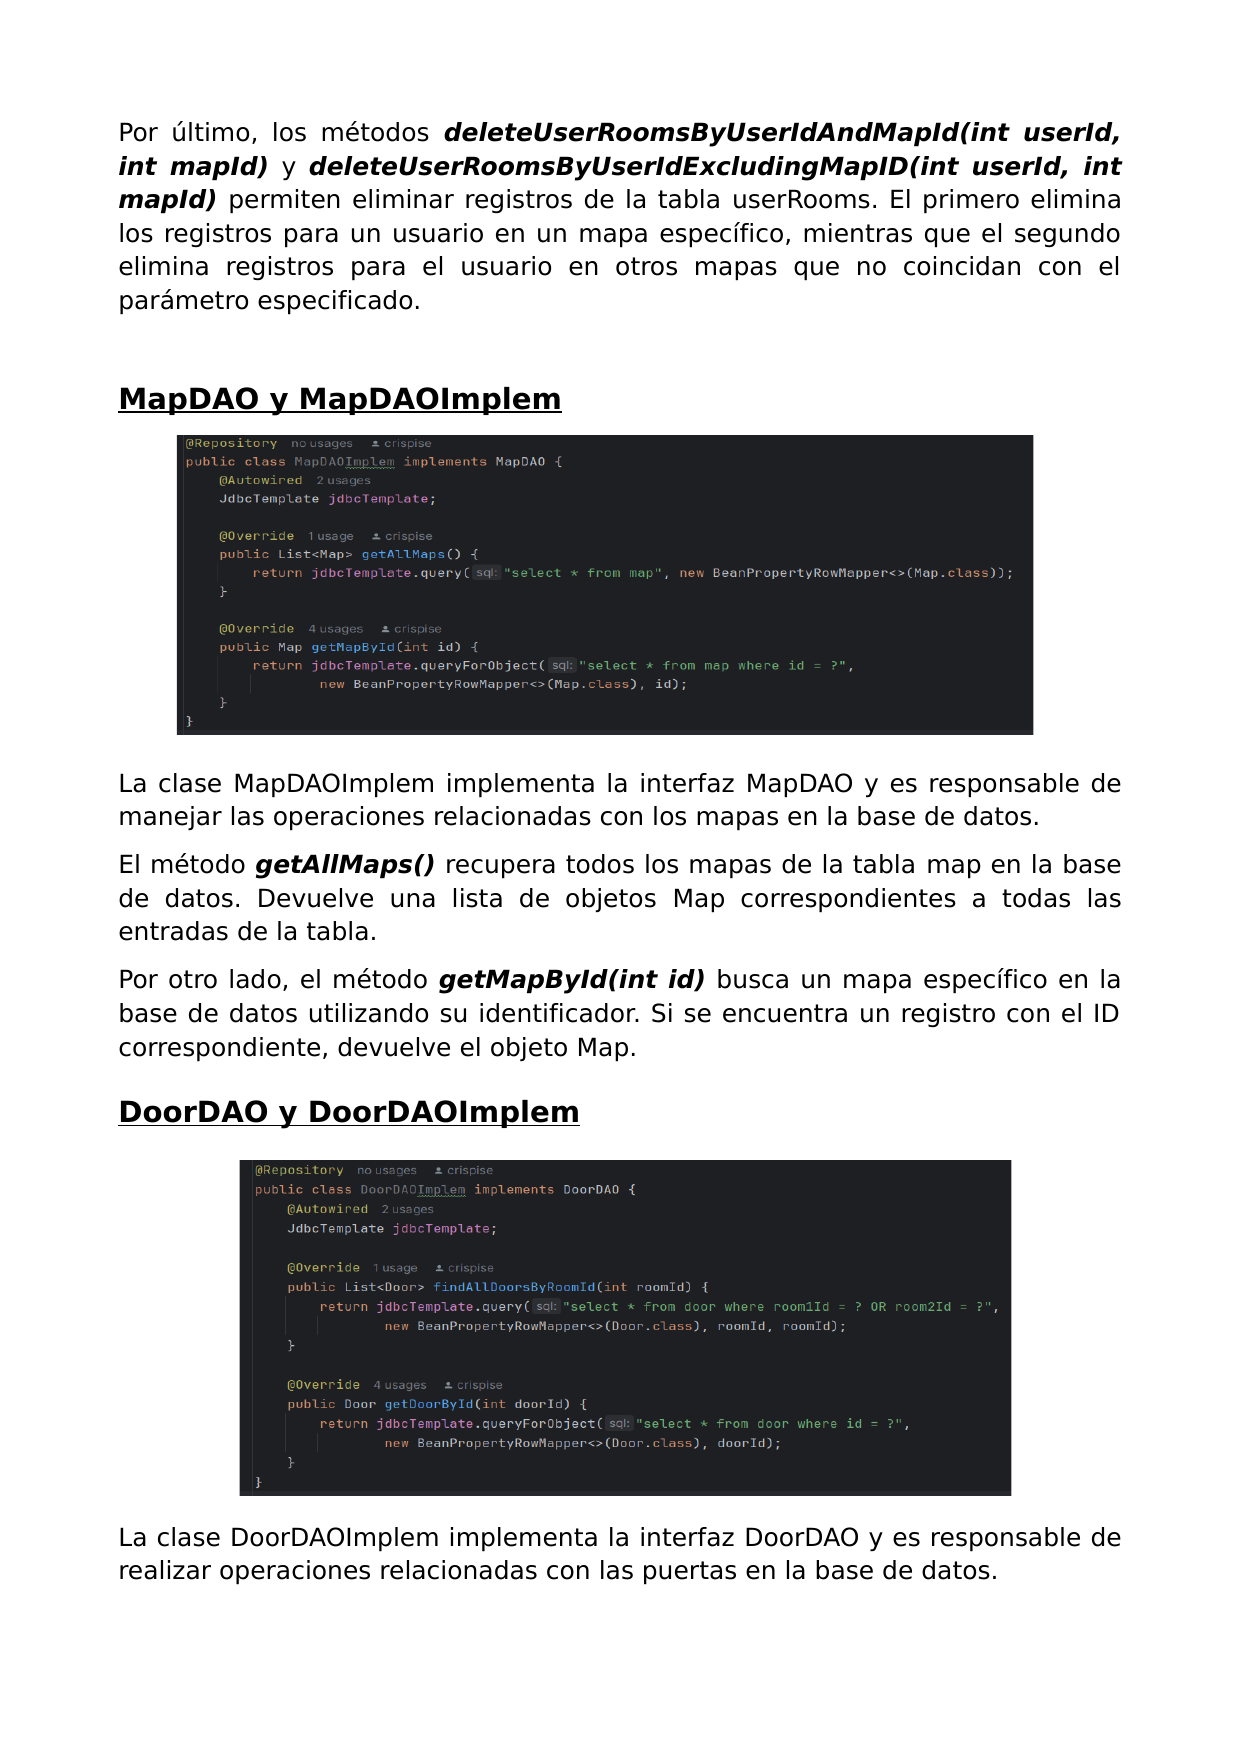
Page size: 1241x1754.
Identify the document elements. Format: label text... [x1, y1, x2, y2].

picture [176, 435, 1034, 735]
text El método getAllMaps() recupera todos los mapas de la tabla map en la base de datos. Devuelve una lista de objetos Map correspondientes a todas las entradas de la tabla. [118, 851, 1122, 947]
subtitle DoorDAO y DoorDAOImplem [118, 1096, 1122, 1129]
text Por último, los métodos deleteUserRoomsByUserIdAndMapId(int userId, int mapId) y deleteUserRoomsByUserIdExcludingMapID(int userId, int mapId) permiten eliminar registros de la tabla userRooms. El primero elimina los registros para un usuario en un mapa específico, mientras que el segundo elimina registros para el usuario en otros mapas que no coincidan con el parámetro especificado. [118, 118, 1122, 315]
text La clase DoorDAOImplem implementa la interfaz DoorDAO y es responsable de realizar operaciones relacionadas con las puertas en la base de datos. [118, 1523, 1122, 1586]
text La clase MapDAOImplem implementa la interfaz MapDAO y es responsable de manejar las operaciones relacionadas con los mapas en la base de datos. [118, 769, 1122, 832]
text Por otro lado, el método getMapById(int id) busca un mapa específico en la base de datos utilizando su identificador. Si se encuentra un registro con el ID correspondiente, devuelve el objeto Map. [118, 966, 1122, 1062]
text MapDAO y MapDAOImplem [118, 382, 1122, 416]
picture [239, 1160, 1012, 1496]
